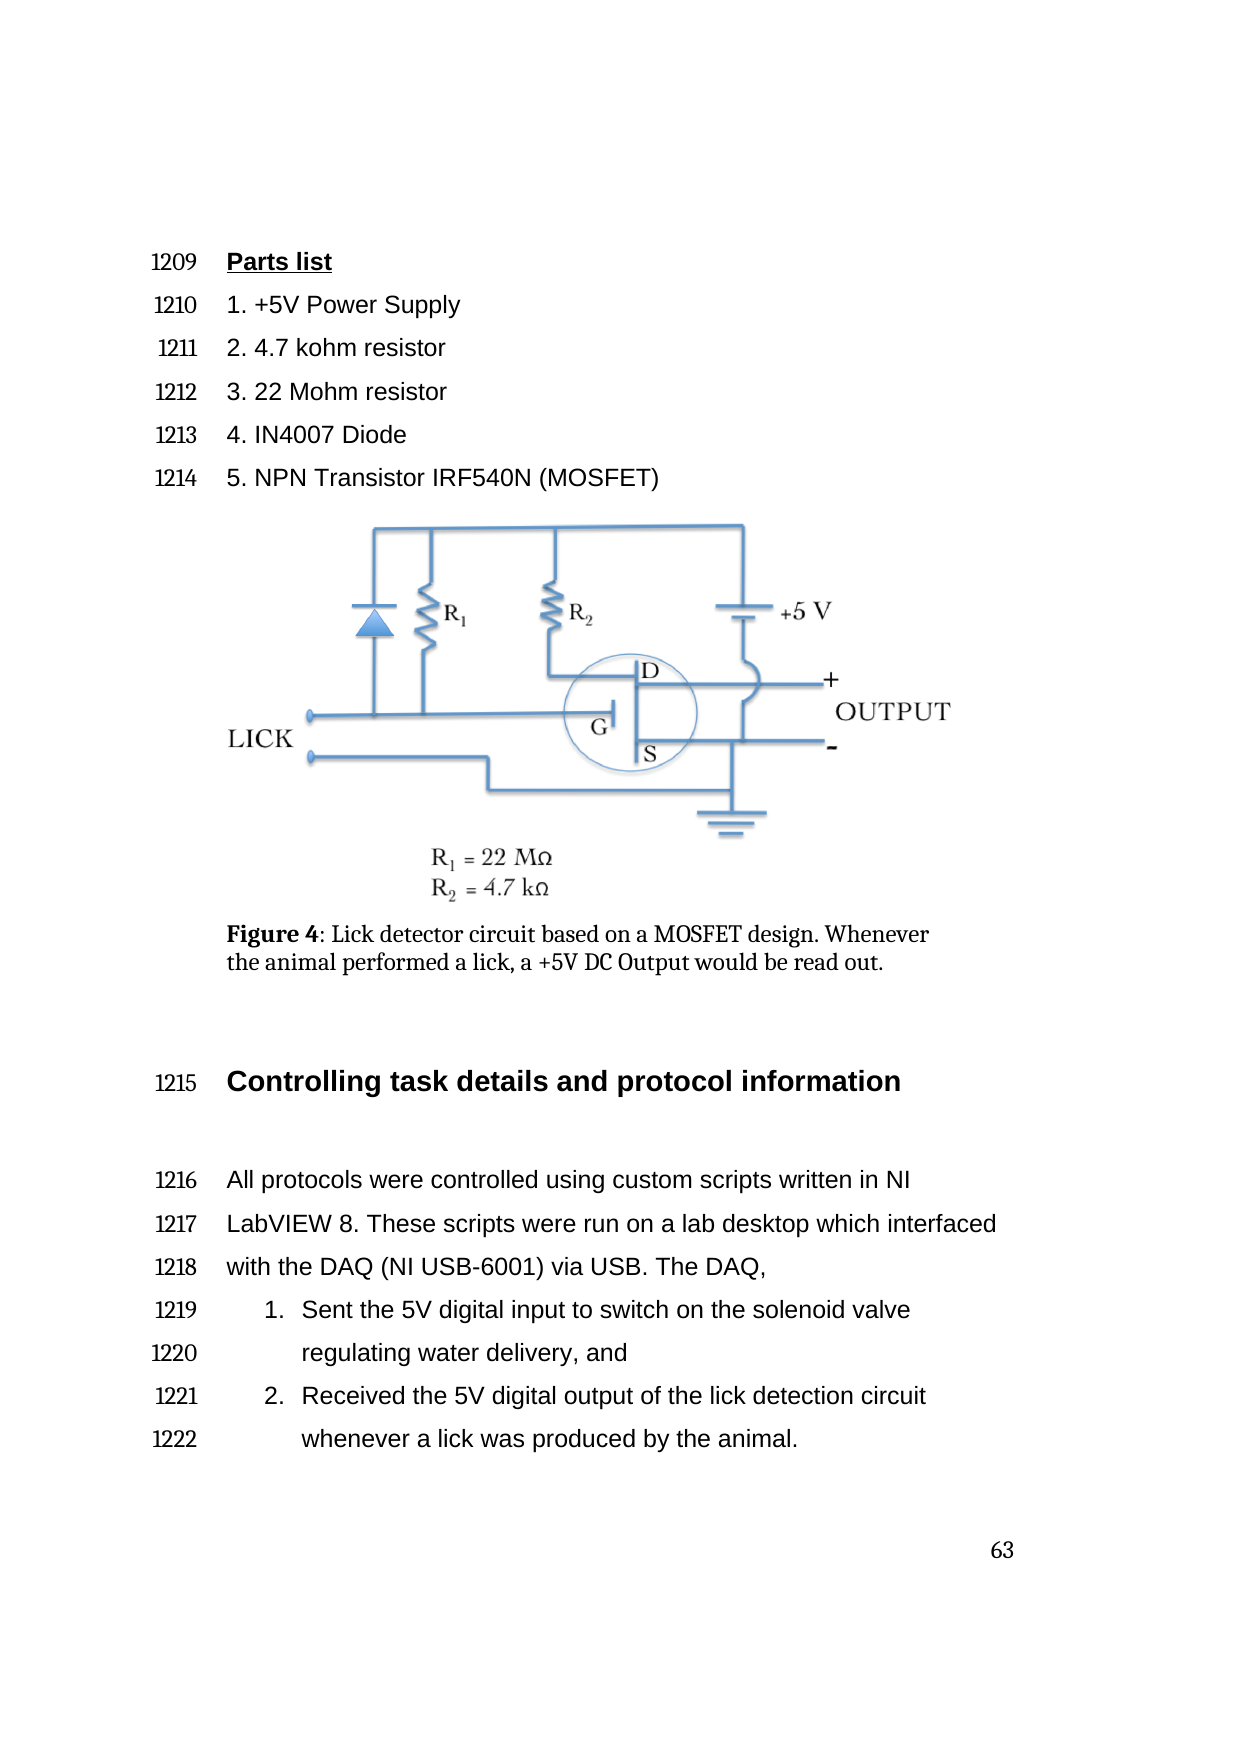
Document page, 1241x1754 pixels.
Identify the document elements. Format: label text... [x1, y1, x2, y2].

list Sent the 5V digital input to switch on the solenoid valve regulating water delivery, and [264, 1295, 1014, 1367]
list Received the 5V digital output of the lick detection circuit whenever a lick was produced by the animal. [264, 1381, 1014, 1453]
text 2. 4.7 kohm resistor [226, 333, 1014, 362]
text 3. 22 Mohm resistor [226, 377, 1014, 405]
subtitle Controlling task details and protocol information [226, 1064, 1014, 1097]
text Parts list [226, 247, 1014, 276]
text 4. IN4007 Diode [226, 420, 1014, 448]
text Figure 4: Lick detector circuit based on a MOSFET design. Whenever the animal performed a lick, a +5V DC Output would be read out. [226, 907, 953, 977]
text 1. +5V Power Supply [226, 290, 1014, 319]
text 5. NPN Transistor IRF540N (MOSFET) [226, 463, 1014, 492]
text All protocols were controlled using custom scripts written in NI LabVIEW 8. These scripts were run on a lab desktop which interfaced with the DAQ (NI USB-6001) via USB. The DAQ, [226, 1165, 1014, 1280]
picture [226, 518, 954, 907]
